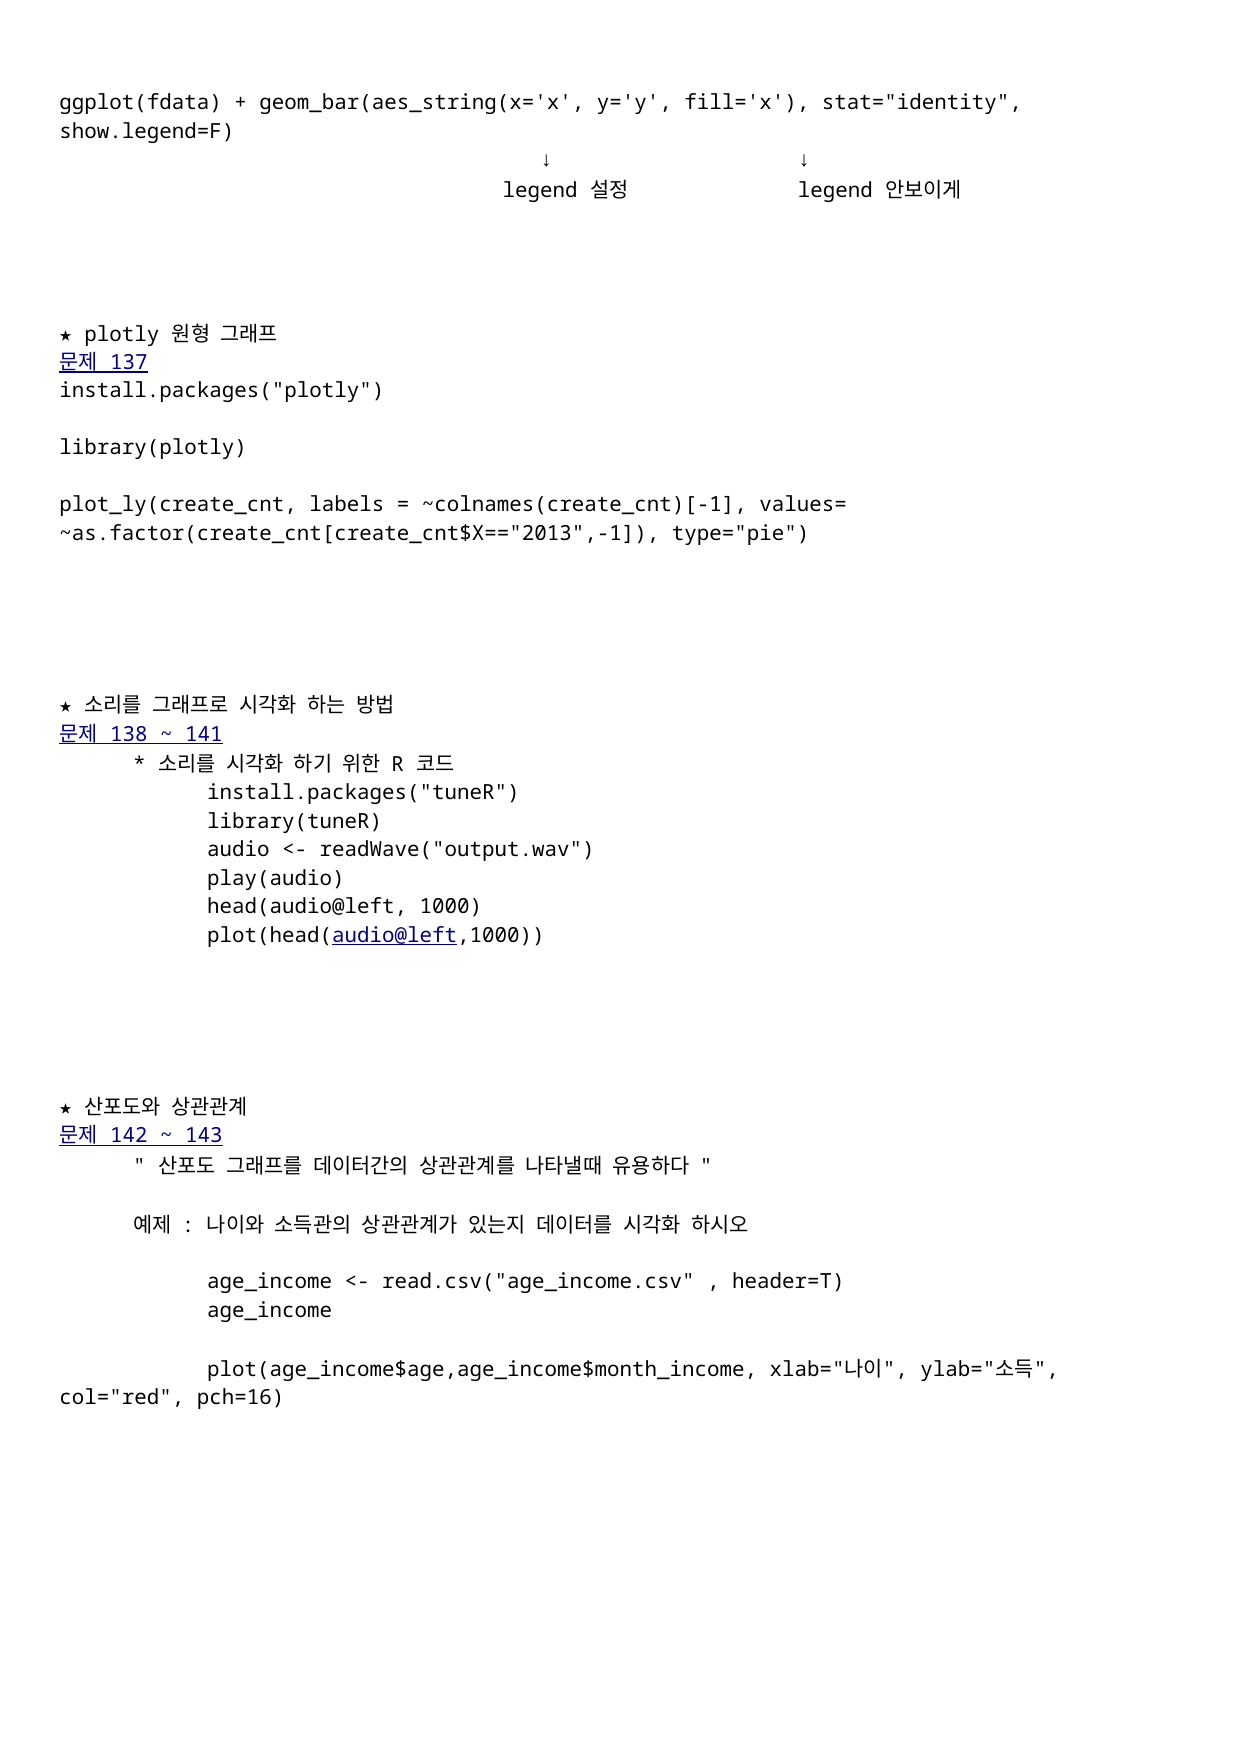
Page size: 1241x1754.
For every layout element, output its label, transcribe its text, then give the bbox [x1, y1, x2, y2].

text install.packages("plotly") [59, 376, 1181, 404]
text plot(head(audio@left,1000)) [59, 920, 1181, 948]
text 문제 142 ~ 143 [59, 1121, 1181, 1149]
text install.packages("tuneR") [59, 777, 1181, 806]
text ★ 소리를 그래프로 시각화 하는 방법 [59, 688, 1181, 719]
text play(audio) [59, 863, 1181, 891]
text 예제 : 나이와 소득관의 상관관계가 있는지 데이터를 시각화 하시오 [59, 1208, 1181, 1238]
text * 소리를 시각화 하기 위한 R 코드 [59, 747, 1181, 777]
text age_income [59, 1295, 1181, 1323]
text audio <- readWave("output.wav") [59, 834, 1181, 863]
text 문제 137 [59, 347, 1181, 376]
text legend 설정 legend 안보이게 [59, 173, 1181, 203]
text ggplot(fdata) + geom_bar(aes_string(x='x', y='y', fill='x'), stat="identity", show.legend=F) [59, 87, 1181, 144]
text library(plotly) [59, 432, 1181, 461]
text library(tuneR) [59, 806, 1181, 834]
text age_income <- read.csv("age_income.csv" , header=T) [59, 1267, 1181, 1295]
text plot(age_income$age,age_income$month_income, xlab="나이", ylab="소득", col="red", pch=16) [59, 1352, 1181, 1411]
text plot_ly(create_cnt, labels = ~colnames(create_cnt)[-1], values= ~as.factor(create_cnt[create_cnt$X=="2013",-1]), type="pie") [59, 489, 1181, 546]
text ★ plotly 원형 그래프 [59, 317, 1181, 347]
text ★ 산포도와 상관관계 [59, 1090, 1181, 1121]
text 문제 138 ~ 141 [59, 719, 1181, 747]
text " 산포도 그래프를 데이터간의 상관관계를 나타낼때 유용하다 " [59, 1149, 1181, 1179]
text ↓ ↓ [59, 144, 1181, 173]
text head(audio@left, 1000) [59, 891, 1181, 920]
